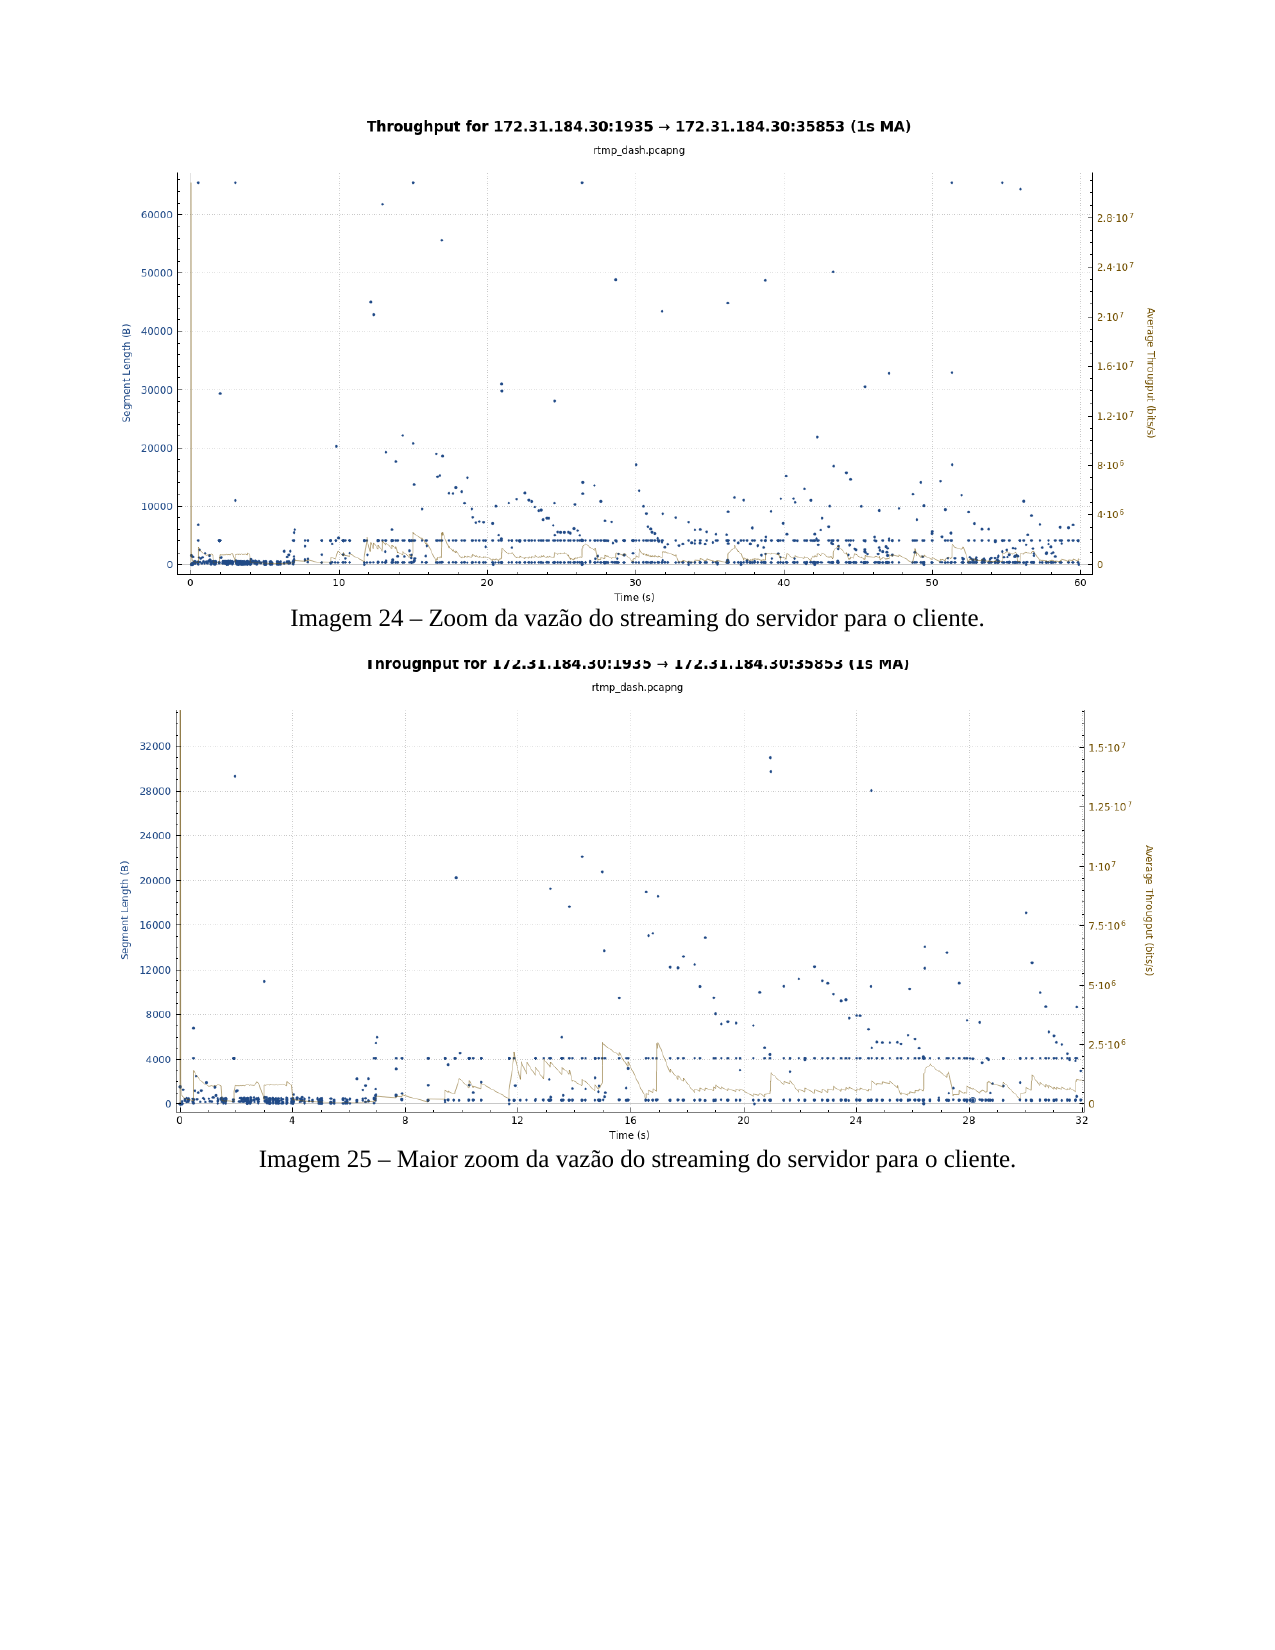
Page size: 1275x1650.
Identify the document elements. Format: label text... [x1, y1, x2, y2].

text Imagem 25 – Maior zoom da vazão do streaming do servidor para o cliente. [118, 1144, 1157, 1172]
text Imagem 24 – Zoom da vazão do streaming do servidor para o cliente. [118, 603, 1157, 632]
picture [118, 118, 1157, 603]
picture [118, 660, 1157, 1144]
